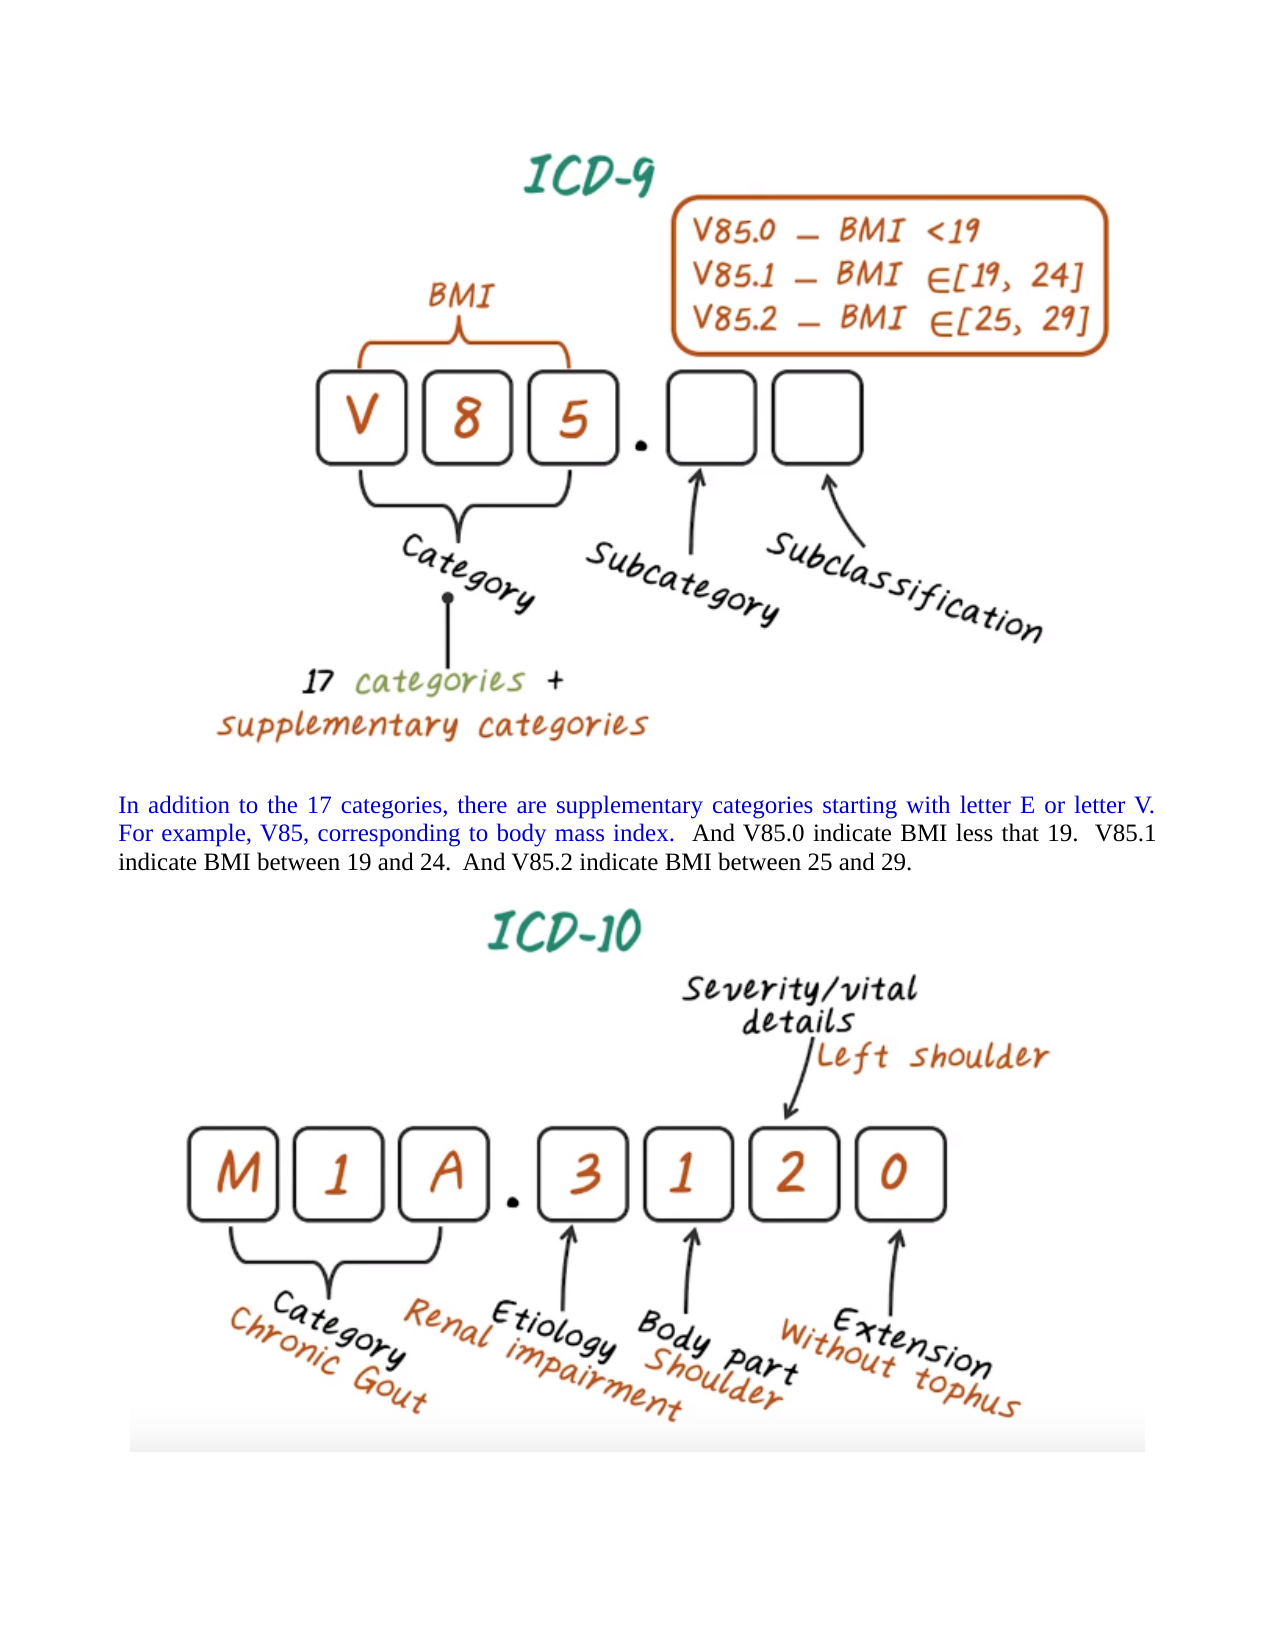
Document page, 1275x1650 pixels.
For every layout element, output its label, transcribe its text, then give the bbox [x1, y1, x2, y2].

picture [129, 904, 1146, 1452]
text In addition to the 17 categories, there are supplementary categories starting with letter E or letter V. For example, V85, corresponding to body mass index. And V85.0 indicate BMI less that 19. V85.1 indicate BMI between 19 and 24. And V85.2 indicate BMI between 25 and 29. [118, 790, 1157, 876]
picture [128, 146, 1147, 761]
